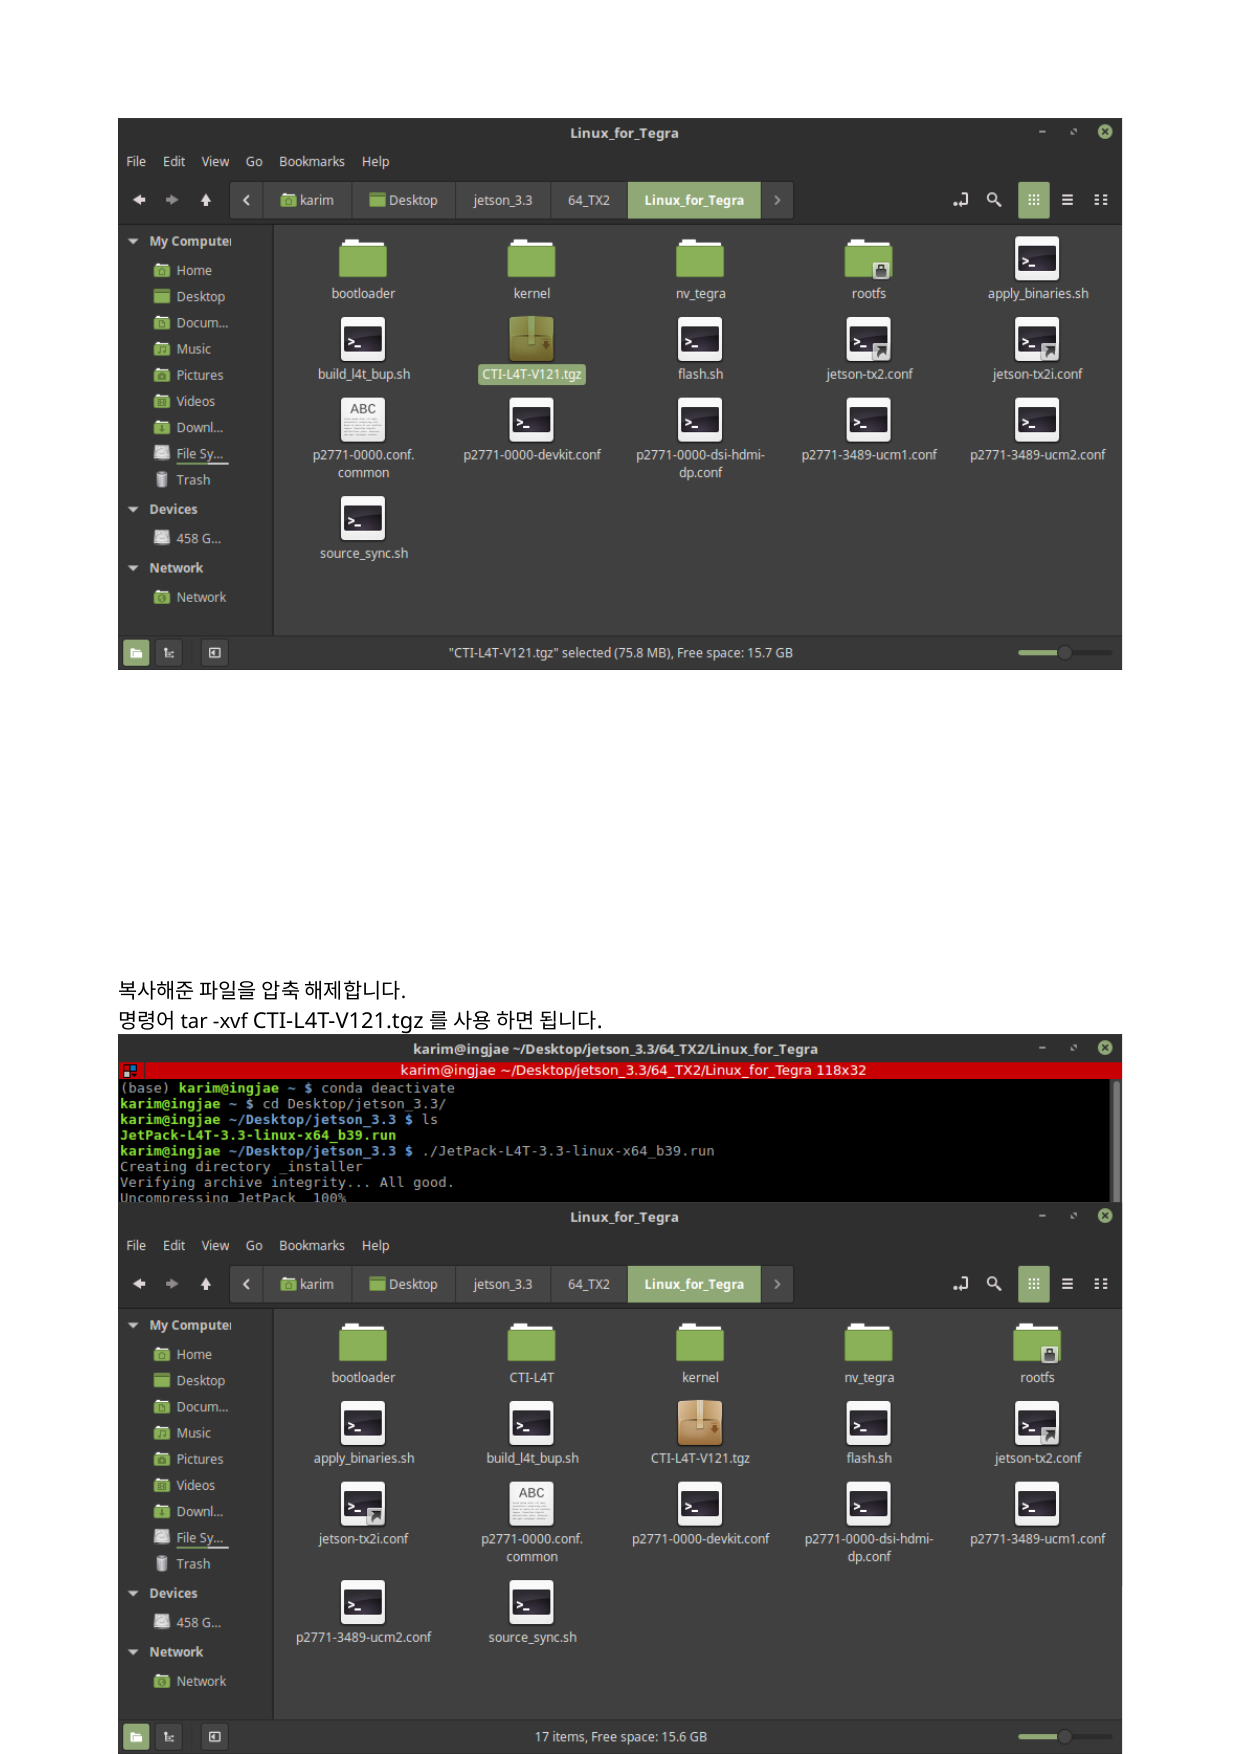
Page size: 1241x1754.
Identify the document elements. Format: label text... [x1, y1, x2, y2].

text 명령어 tar -xvf CTI-L4T-V121.tgz 를 사용 하면 됩니다. [118, 1004, 1122, 1034]
picture [118, 118, 1123, 670]
picture [118, 1034, 1123, 1754]
text 복사해준 파일을 압축 해제합니다. [118, 974, 1122, 1004]
